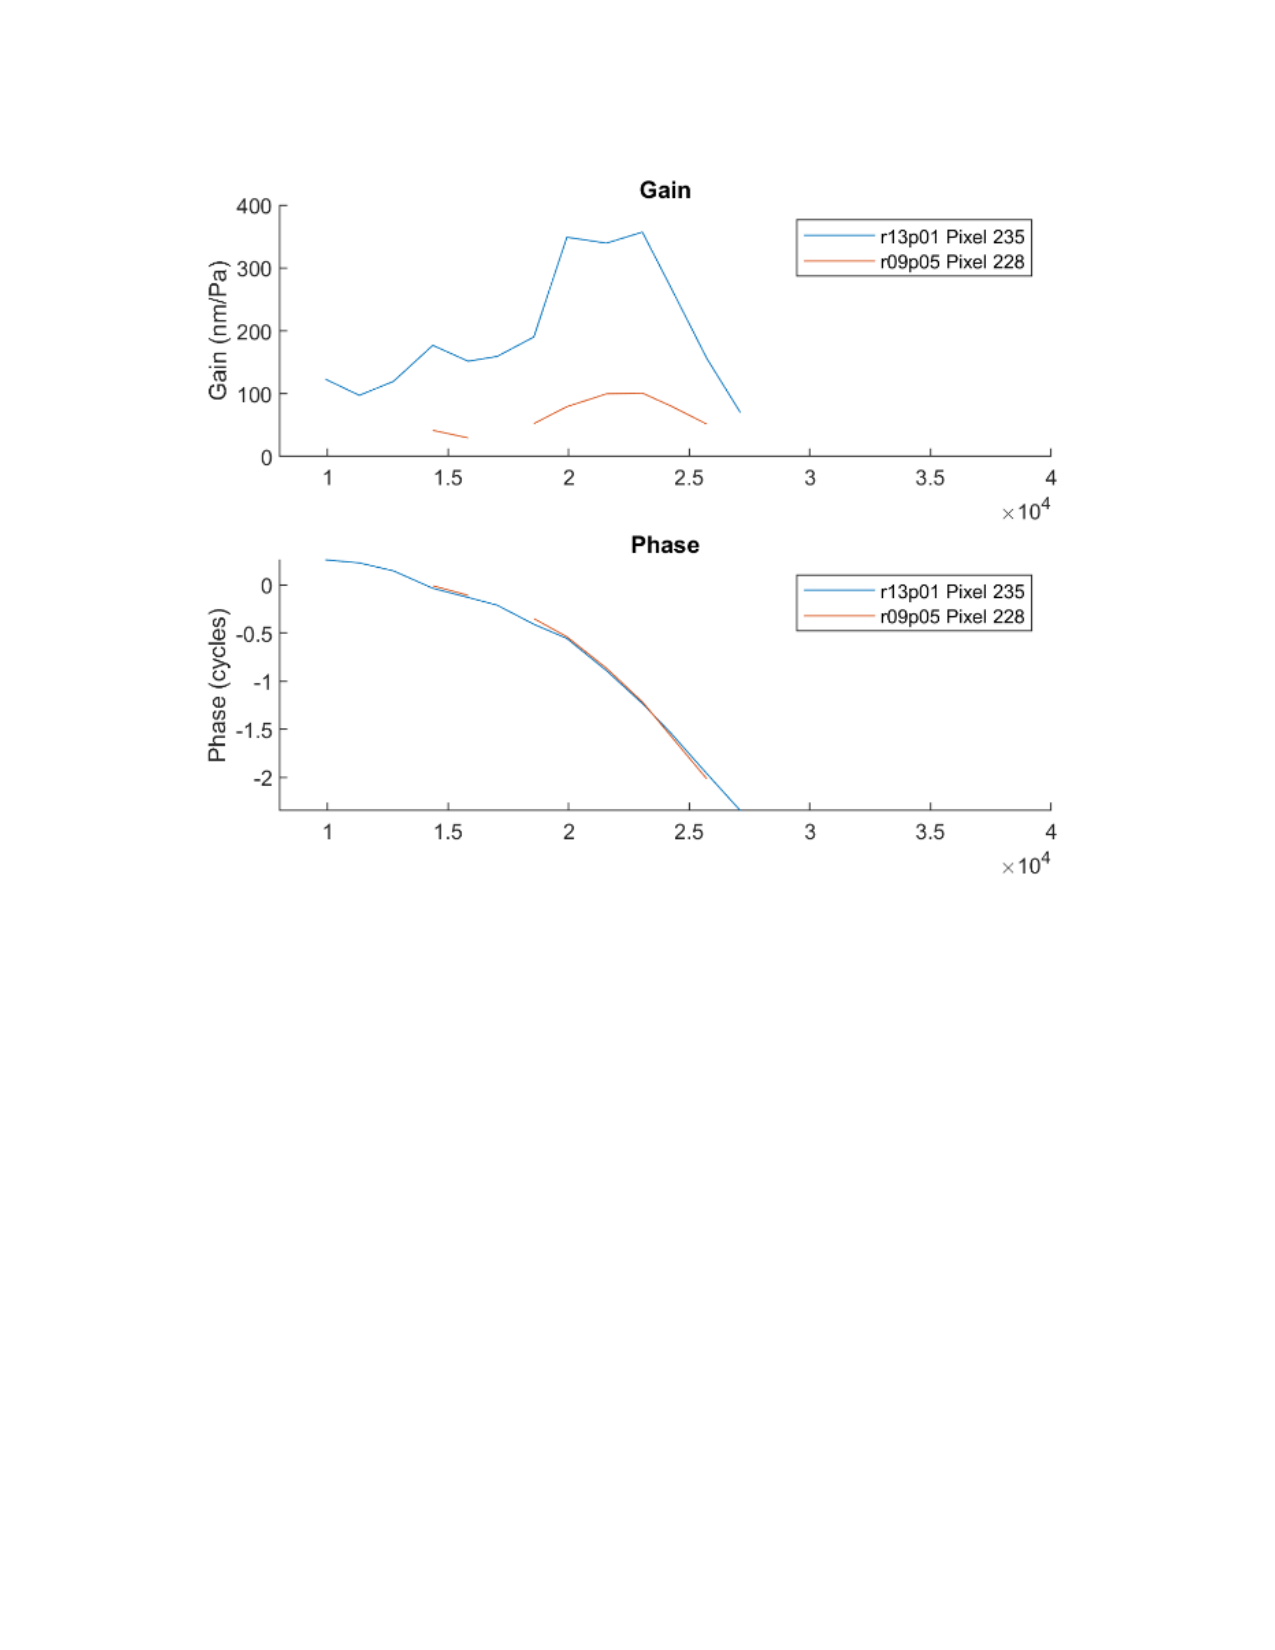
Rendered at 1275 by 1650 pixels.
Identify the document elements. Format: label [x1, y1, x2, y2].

picture [150, 150, 1146, 897]
